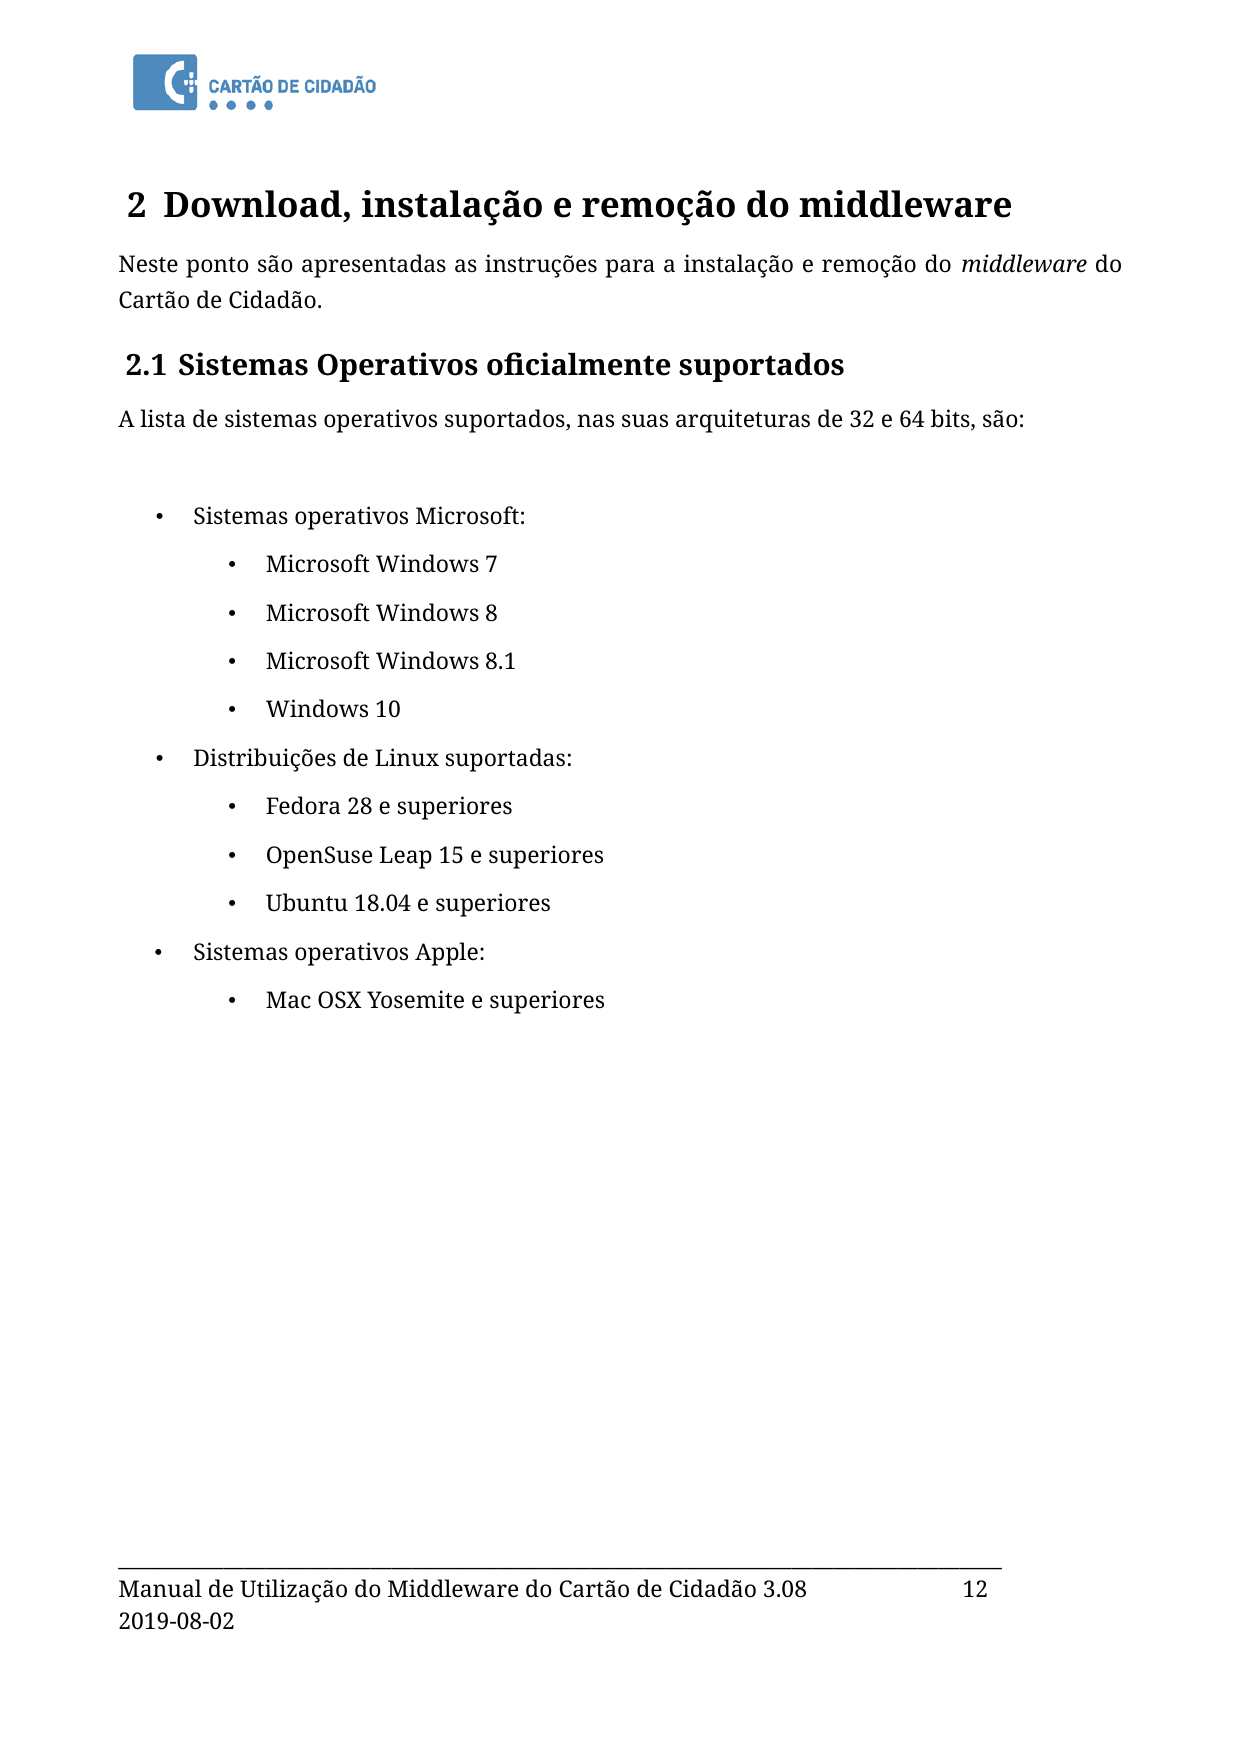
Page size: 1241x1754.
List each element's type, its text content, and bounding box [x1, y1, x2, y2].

list Mac OSX Yosemite e superiores [228, 984, 1122, 1015]
subtitle Download, instalação e remoção do middleware [118, 180, 1122, 228]
picture [130, 47, 423, 118]
list Sistemas operativos Apple: [154, 936, 1122, 967]
list Sistemas operativos Microsoft: [156, 499, 1122, 531]
list Fedora 28 e superiores [228, 790, 1122, 821]
list Microsoft Windows 8 [228, 596, 1122, 628]
text Neste ponto são apresentadas as instruções para a instalação e remoção do middleware do Cartão de Cidadão. [118, 248, 1122, 315]
list Microsoft Windows 8.1 [228, 645, 1122, 676]
list OpenSuse Leap 15 e superiores [228, 839, 1122, 870]
subtitle Sistemas Operativos oficialmente suportados [118, 344, 1122, 384]
list Ubuntu 18.04 e superiores [228, 887, 1122, 918]
list Windows 10 [228, 693, 1122, 724]
text A lista de sistemas operativos suportados, nas suas arquiteturas de 32 e 64 bits, são: [118, 403, 1122, 434]
list Distribuições de Linux suportadas: [156, 742, 1122, 773]
list Microsoft Windows 7 [228, 548, 1122, 579]
